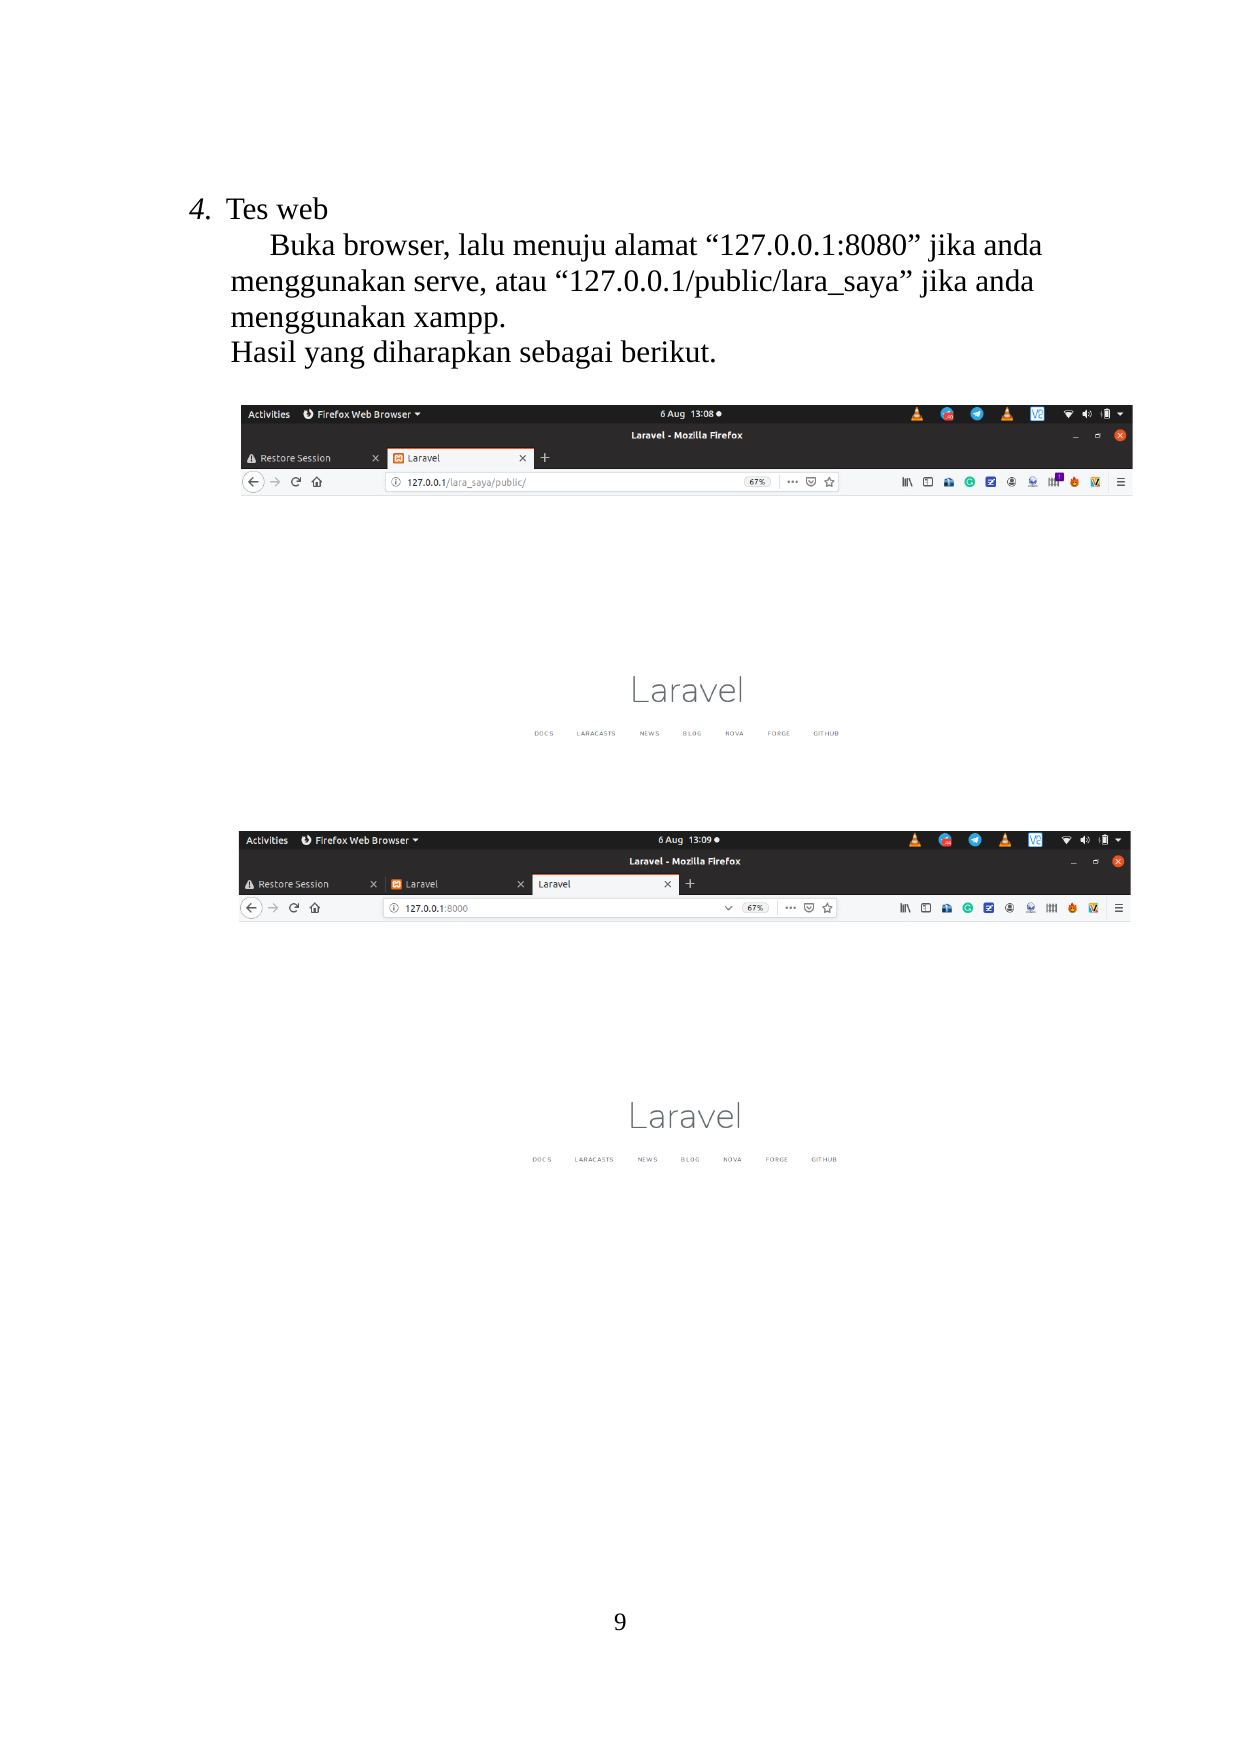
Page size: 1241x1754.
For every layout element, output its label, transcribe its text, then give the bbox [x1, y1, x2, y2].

picture [241, 405, 1133, 760]
picture [238, 831, 1131, 1202]
list Hasil yang diharapkan sebagai berikut. [230, 334, 1122, 370]
list Buka browser, lalu menuju alamat “127.0.0.1:8080” jika anda menggunakan serve, atau “127.0.0.1/public/lara_saya” jika anda menggunakan xampp. [230, 226, 1122, 334]
list Tes web [189, 190, 1122, 226]
